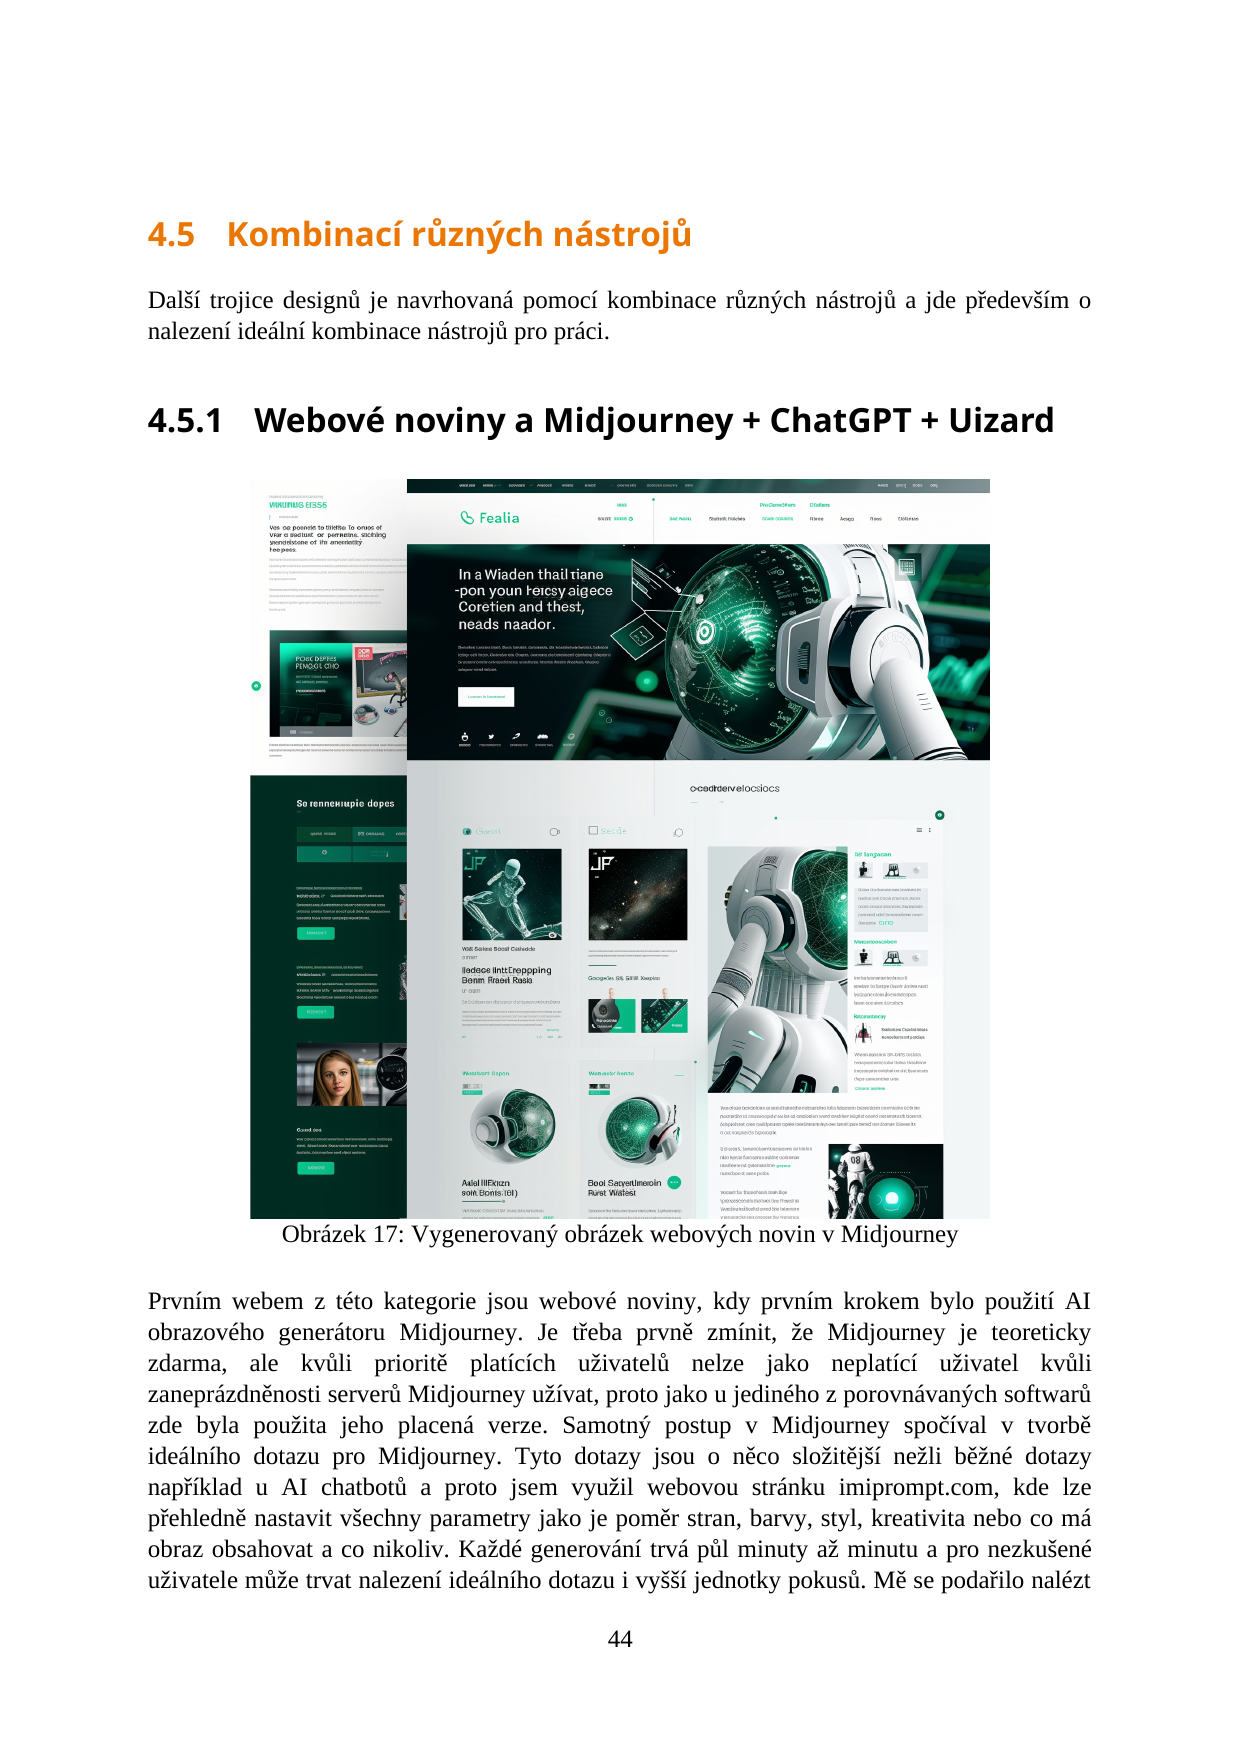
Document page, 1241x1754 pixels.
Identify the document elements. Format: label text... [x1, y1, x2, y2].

text Další trojice designů je navrhovaná pomocí kombinace různých nástrojů a jde především o nalezení ideální kombinace nástrojů pro práci. [148, 285, 1092, 345]
text Prvním webem z této kategorie jsou webové noviny, kdy prvním krokem bylo použití AI obrazového generátoru Midjourney. Je třeba prvně zmínit, že Midjourney je teoreticky zdarma, ale kvůli prioritě platících uživatelů nelze jako neplatící uživatel kvůli zaneprázdněnosti serverů Midjourney užívat, proto jako u jediného z porovnávaných softwarů zde byla použita jeho placená verze. Samotný postup v Midjourney spočíval v tvorbě ideálního dotazu pro Midjourney. Tyto dotazy jsou o něco složitější nežli běžné dotazy například u AI chatbotů a proto jsem využil webovou stránku imiprompt.com, kde lze přehledně nastavit všechny parametry jako je poměr stran, barvy, styl, kreativita nebo co má obraz obsahovat a co nikoliv. Každé generování trvá půl minuty až minutu a pro nezkušené uživatele může trvat nalezení ideálního dotazu i vyšší jednotky pokusů. Mě se podařilo nalézt [148, 471, 1092, 1594]
subtitle Kombinací různých nástrojů [148, 211, 1092, 257]
text Obrázek 17: Vygenerovaný obrázek webových novin v Midjourney [214, 479, 1026, 1248]
picture [250, 479, 990, 1219]
subtitle Webové noviny a Midjourney + ChatGPT + Uizard [148, 397, 1092, 443]
